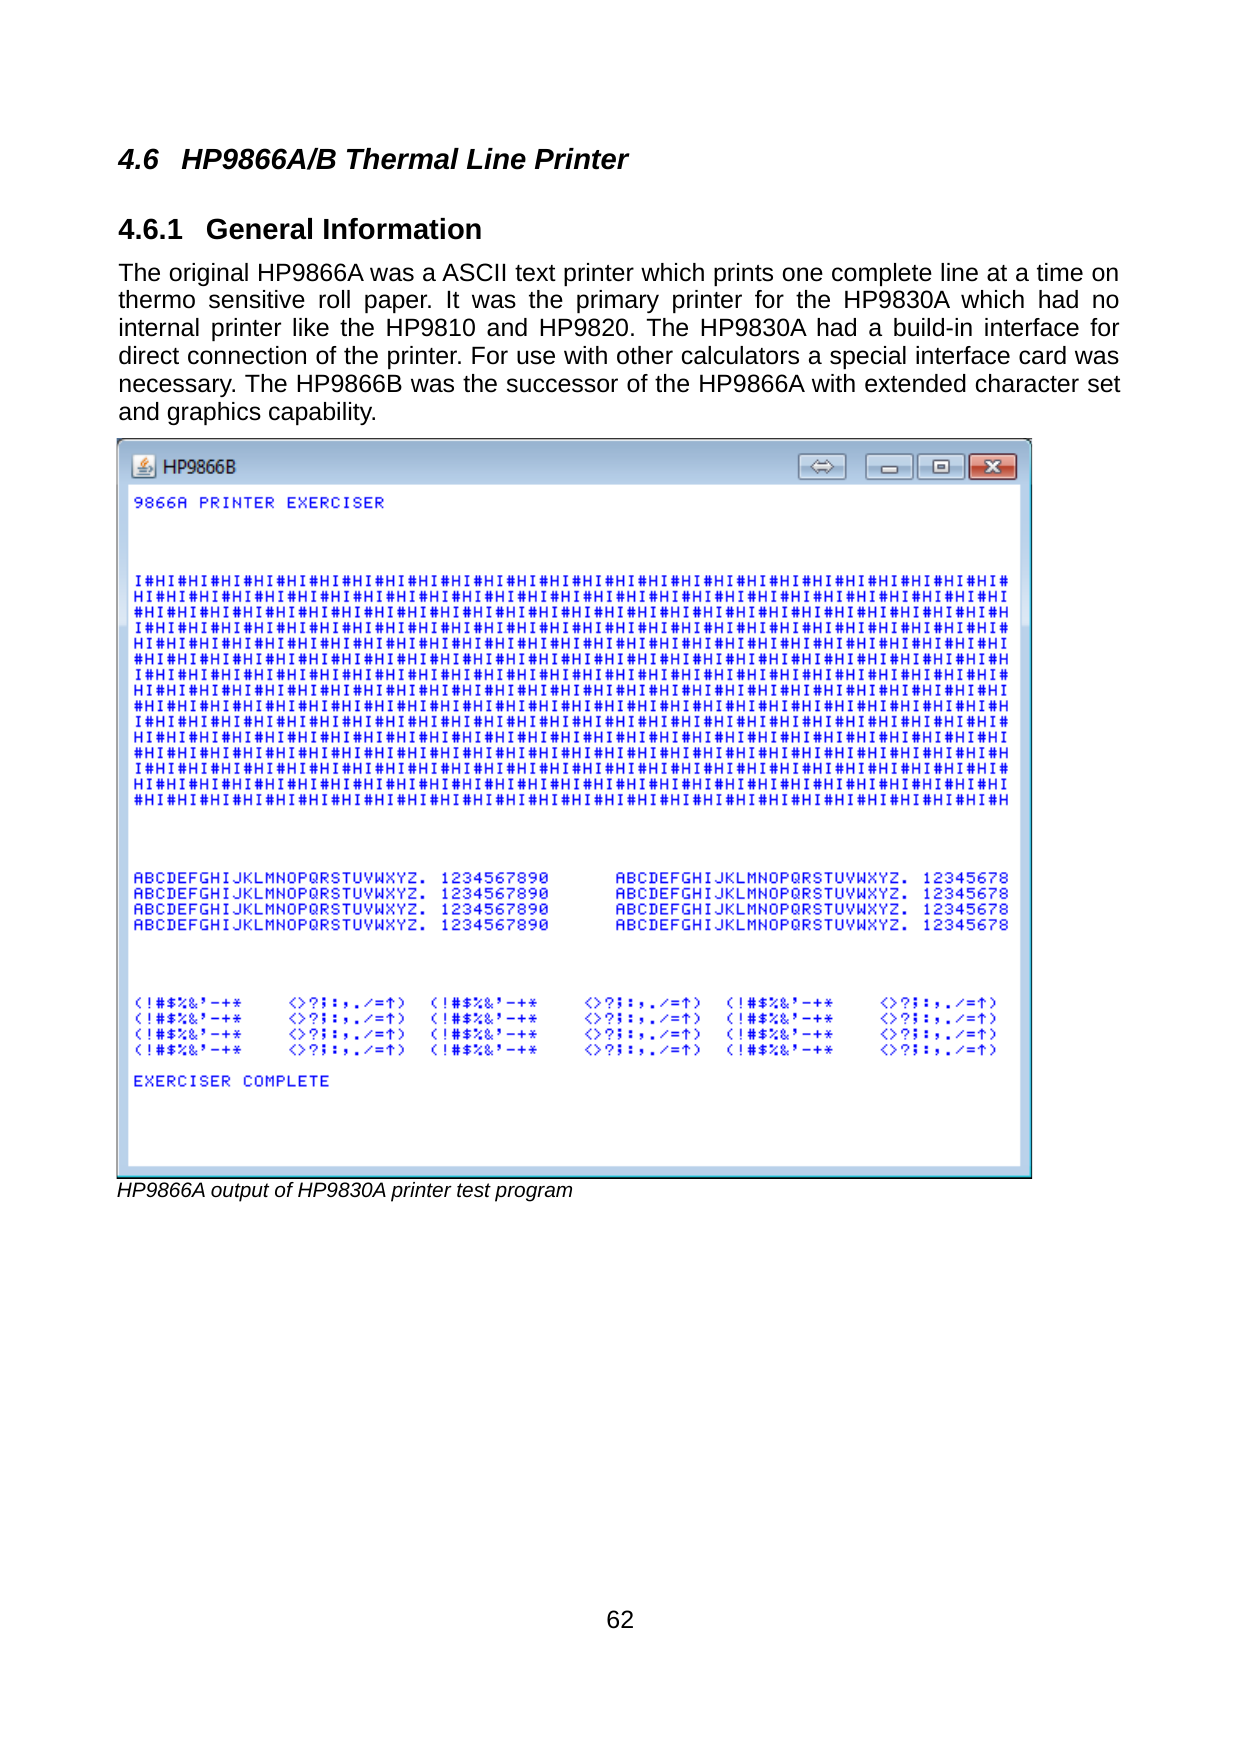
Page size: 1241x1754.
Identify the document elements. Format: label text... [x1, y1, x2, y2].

subtitle HP9866A/B Thermal Line Printer [118, 143, 1122, 176]
subtitle General Information [118, 213, 1122, 246]
text The original HP9866A was a ASCII text printer which prints one complete line at a time on thermo sensitive roll paper. It was the primary printer for the HP9830A which had no internal printer like the HP9810 and HP9820. The HP9830A had a build-in interface for direct connection of the printer. For use with other calculators a special interface card was necessary. The HP9866B was the successor of the HP9866A with extended character set and graphics capability. [118, 258, 1122, 426]
text HP9866A output of HP9830A printer test program [117, 1179, 1032, 1202]
picture [116, 438, 1033, 1179]
